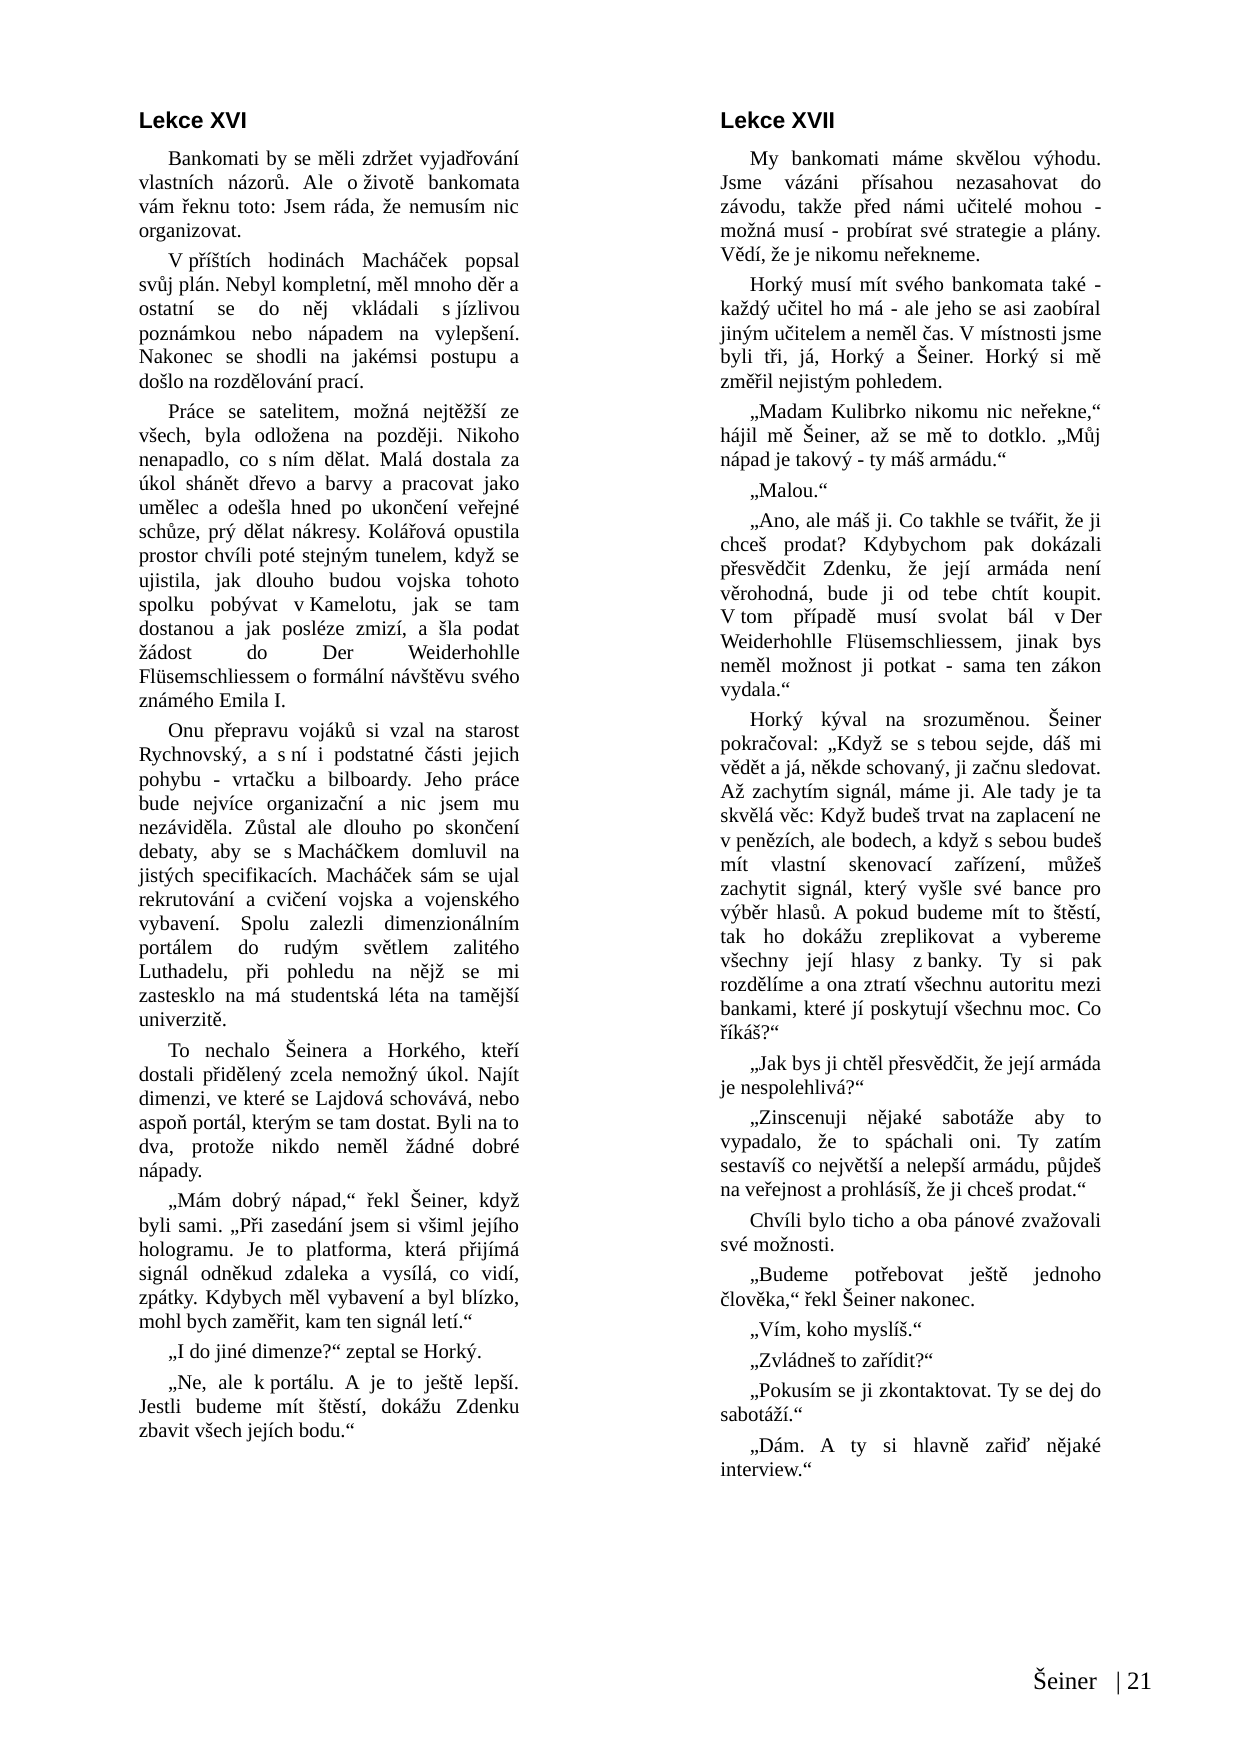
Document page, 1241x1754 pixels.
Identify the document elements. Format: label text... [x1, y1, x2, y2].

table_header Lekce XVII My bankomati máme skvělou výhodu. Jsme vázáni přísahou nezasahovat do závodu, takže před námi učitelé mohou - možná musí - probírat své strategie a plány. Vědí, že je nikomu neřekneme. Horký musí mít svého bankomata také - každý učitel ho má - ale jeho se asi zaobíral jiným učitelem a neměl čas. V místnosti jsme byli tři, já, Horký a Šeiner. Horký si mě změřil nejistým pohledem. „Madam Kulibrko nikomu nic neřekne,“ hájil mě Šeiner, až se mě to dotklo. „Můj nápad je takový - ty máš armádu.“ „Malou.“ „Ano, ale máš ji. Co takhle se tvářit, že ji chceš prodat? Kdybychom pak dokázali přesvědčit Zdenku, že její armáda není věrohodná, bude ji od tebe chtít koupit. V tom případě musí svolat bál v Der Weiderhohlle Flüsemschliessem, jinak bys neměl možnost ji potkat - sama ten zákon vydala.“ Horký kýval na srozuměnou. Šeiner pokračoval: „Když se s tebou sejde, dáš mi vědět a já, někde schovaný, ji začnu sledovat. Až zachytím signál, máme ji. Ale tady je ta skvělá věc: Když budeš trvat na zaplacení ne v penězích, ale bodech, a když s sebou budeš mít vlastní skenovací zařízení, můžeš zachytit signál, který vyšle své bance pro výběr hlasů. A pokud budeme mít to štěstí, tak ho dokážu zreplikovat a vybereme všechny její hlasy z banky. Ty si pak rozdělíme a ona ztratí všechnu autoritu mezi bankami, které jí poskytují všechnu moc. Co říkáš?“ „Jak bys ji chtěl přesvědčit, že její armáda je nespolehlivá?“ „Zinscenuji nějaké sabotáže aby to vypadalo, že to spáchali oni. Ty zatím sestavíš co největší a nelepší armádu, půjdeš na veřejnost a prohlásíš, že ji chceš prodat.“ Chvíli bylo ticho a oba pánové zvažovali své možnosti. „Budeme potřebovat ještě jednoho člověka,“ řekl Šeiner nakonec. „Vím, koho myslíš.“ „Zvládneš to zařídit?“ „Pokusím se ji zkontaktovat. Ty se dej do sabotáží.“ „Dám. A ty si hlavně zařiď nějaké interview.“ [714, 59, 1107, 1493]
table_header [1107, 59, 1152, 1493]
table_header [525, 59, 714, 1493]
table_header [89, 59, 133, 1493]
table_header Lekce XVI Bankomati by se měli zdržet vyjadřování vlastních názorů. Ale o životě bankomata vám řeknu toto: Jsem ráda, že nemusím nic organizovat. V příštích hodinách Macháček popsal svůj plán. Nebyl kompletní, měl mnoho děr a ostatní se do něj vkládali s jízlivou poznámkou nebo nápadem na vylepšení. Nakonec se shodli na jakémsi postupu a došlo na rozdělování prací. Práce se satelitem, možná nejtěžší ze všech, byla odložena na později. Nikoho nenapadlo, co s ním dělat. Malá dostala za úkol shánět dřevo a barvy a pracovat jako umělec a odešla hned po ukončení veřejné schůze, prý dělat nákresy. Kolářová opustila prostor chvíli poté stejným tunelem, když se ujistila, jak dlouho budou vojska tohoto spolku pobývat v Kamelotu, jak se tam dostanou a jak posléze zmizí, a šla podat žádost do Der Weiderhohlle Flüsemschliessem o formální návštěvu svého známého Emila I. Onu přepravu vojáků si vzal na starost Rychnovský, a s ní i podstatné části jejich pohybu - vrtačku a bilboardy. Jeho práce bude nejvíce organizační a nic jsem mu nezáviděla. Zůstal ale dlouho po skončení debaty, aby se s Macháčkem domluvil na jistých specifikacích. Macháček sám se ujal rekrutování a cvičení vojska a vojenského vybavení. Spolu zalezli dimenzionálním portálem do rudým světlem zalitého Luthadelu, při pohledu na nějž se mi zastesklo na má studentská léta na tamější univerzitě. To nechalo Šeinera a Horkého, kteří dostali přidělený zcela nemožný úkol. Najít dimenzi, ve které se Lajdová schovává, nebo aspoň portál, kterým se tam dostat. Byli na to dva, protože nikdo neměl žádné dobré nápady. „Mám dobrý nápad,“ řekl Šeiner, když byli sami. „Při zasedání jsem si všiml jejího hologramu. Je to platforma, která přijímá signál odněkud zdaleka a vysílá, co vidí, zpátky. Kdybych měl vybavení a byl blízko, mohl bych zaměřit, kam ten signál letí.“ „I do jiné dimenze?“ zeptal se Horký. „Ne, ale k portálu. A je to ještě lepší. Jestli budeme mít štěstí, dokážu Zdenku zbavit všech jejích bodu.“ [133, 59, 525, 1493]
